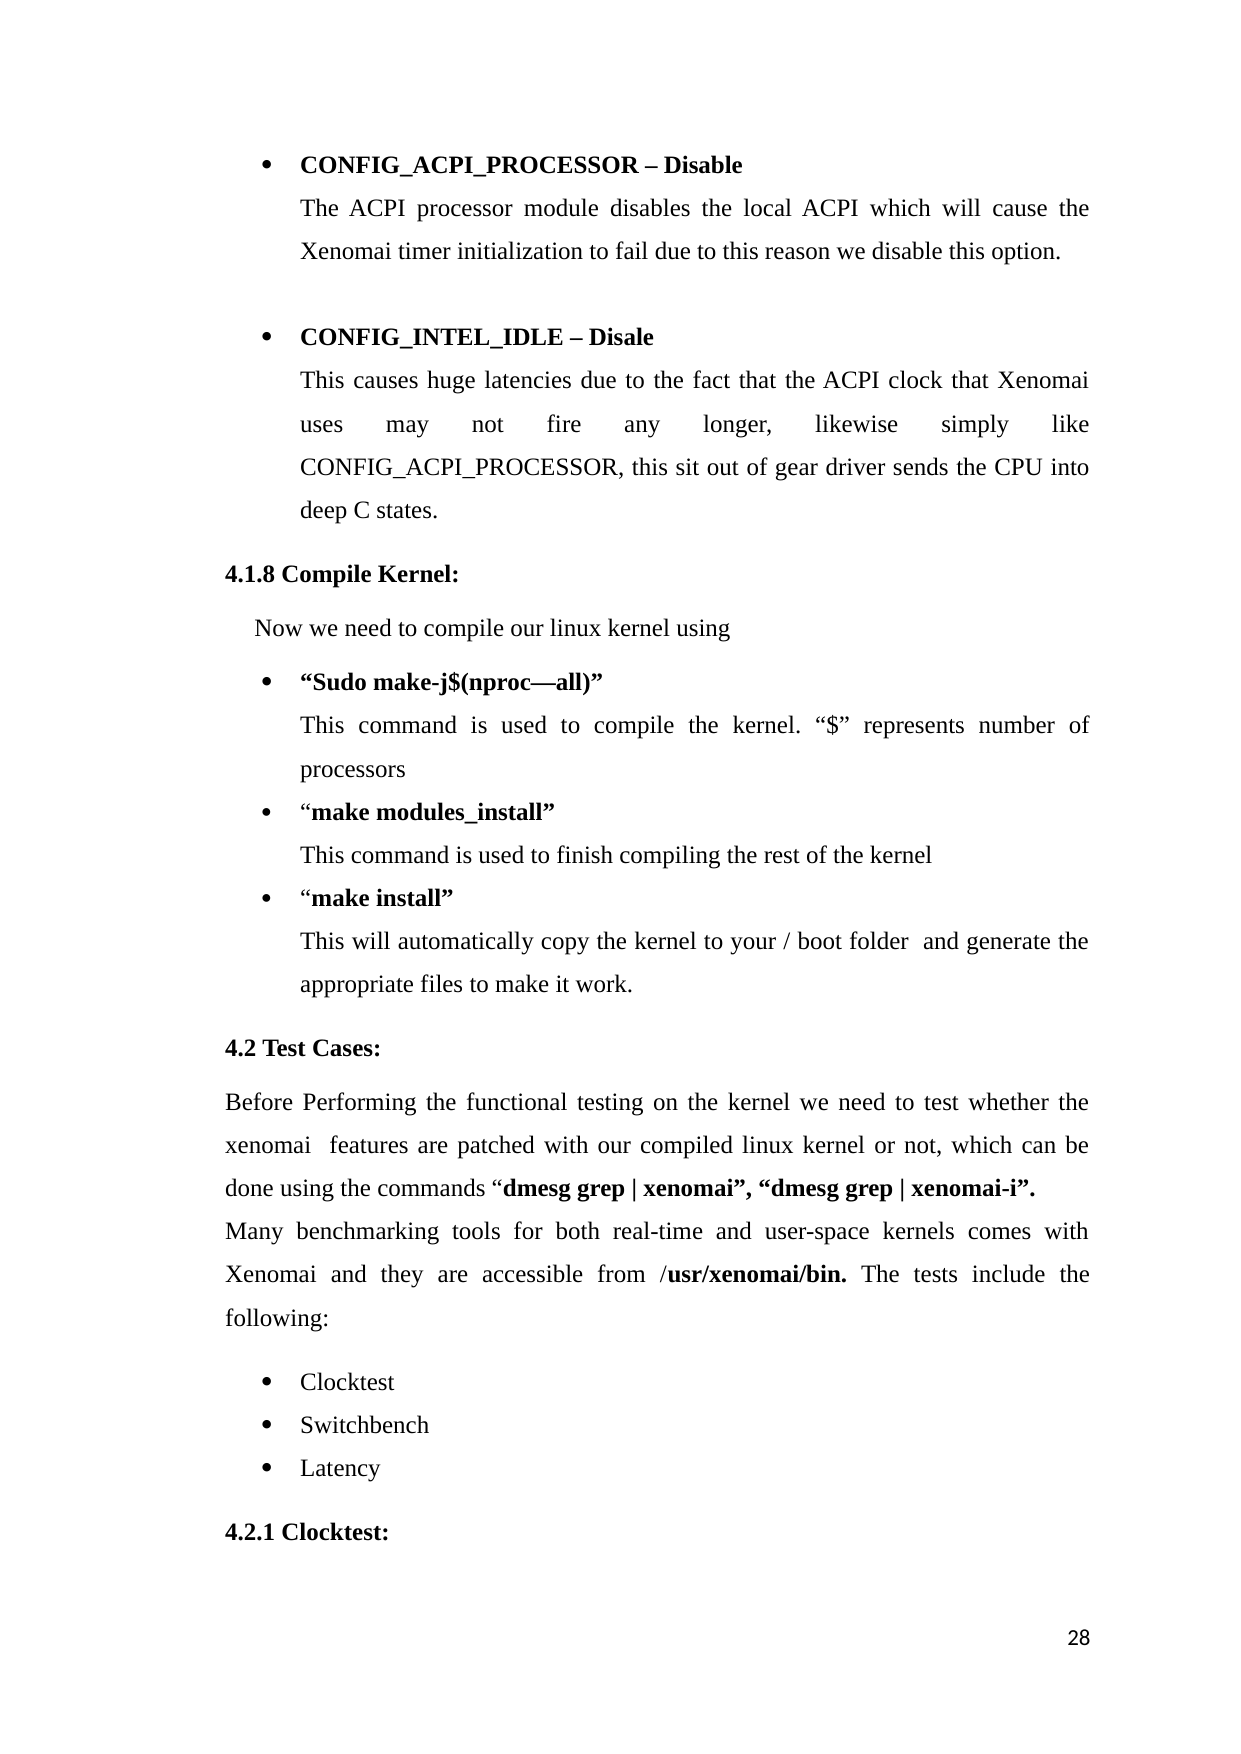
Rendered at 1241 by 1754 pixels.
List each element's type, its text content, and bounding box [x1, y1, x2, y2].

text Before Performing the functional testing on the kernel we need to test whether the xenomai features are patched with our compiled linux kernel or not, which can be done using the commands “dmesg grep | xenomai”, “dmesg grep | xenomai-i”. [225, 1087, 1090, 1202]
list Switchbench [262, 1410, 1090, 1438]
list Clocktest [262, 1367, 1090, 1395]
list This command is used to compile the kernel. “$” represents number of processors [300, 711, 1090, 782]
list CONFIG_INTEL_IDLE – Disale [262, 322, 1090, 351]
text Now we need to compile our linux kernel using [225, 613, 1090, 642]
list The ACPI processor module disables the local ACPI which will cause the Xenomai timer initialization to fail due to this reason we disable this option. [300, 193, 1090, 265]
subtitle 4.2.1 Clocktest: [225, 1517, 1090, 1546]
text Many benchmarking tools for both real-time and user-space kernels comes with Xenomai and they are accessible from /usr/xenomai/bin. The tests include the following: [225, 1216, 1090, 1331]
list “make modules_install” [262, 797, 1090, 826]
subtitle 4.1.8 Compile Kernel: [225, 559, 1090, 588]
list Latency [262, 1453, 1090, 1482]
list This causes huge latencies due to the fact that the ACPI clock that Xenomai uses may not fire any longer, likewise simply like CONFIG_ACPI_PROCESSOR, this sit out of gear driver sends the CPU into deep C states. [300, 366, 1090, 524]
list “Sudo make-j$(nproc—all)” [262, 667, 1090, 696]
list This command is used to finish compiling the rest of the kernel [300, 840, 1090, 869]
list “make install” [262, 883, 1090, 912]
list CONFIG_ACPI_PROCESSOR – Disable [262, 150, 1090, 179]
list This will automatically copy the kernel to your / boot folder and generate the appropriate files to make it work. [300, 926, 1090, 998]
subtitle 4.2 Test Cases: [225, 1033, 1090, 1062]
